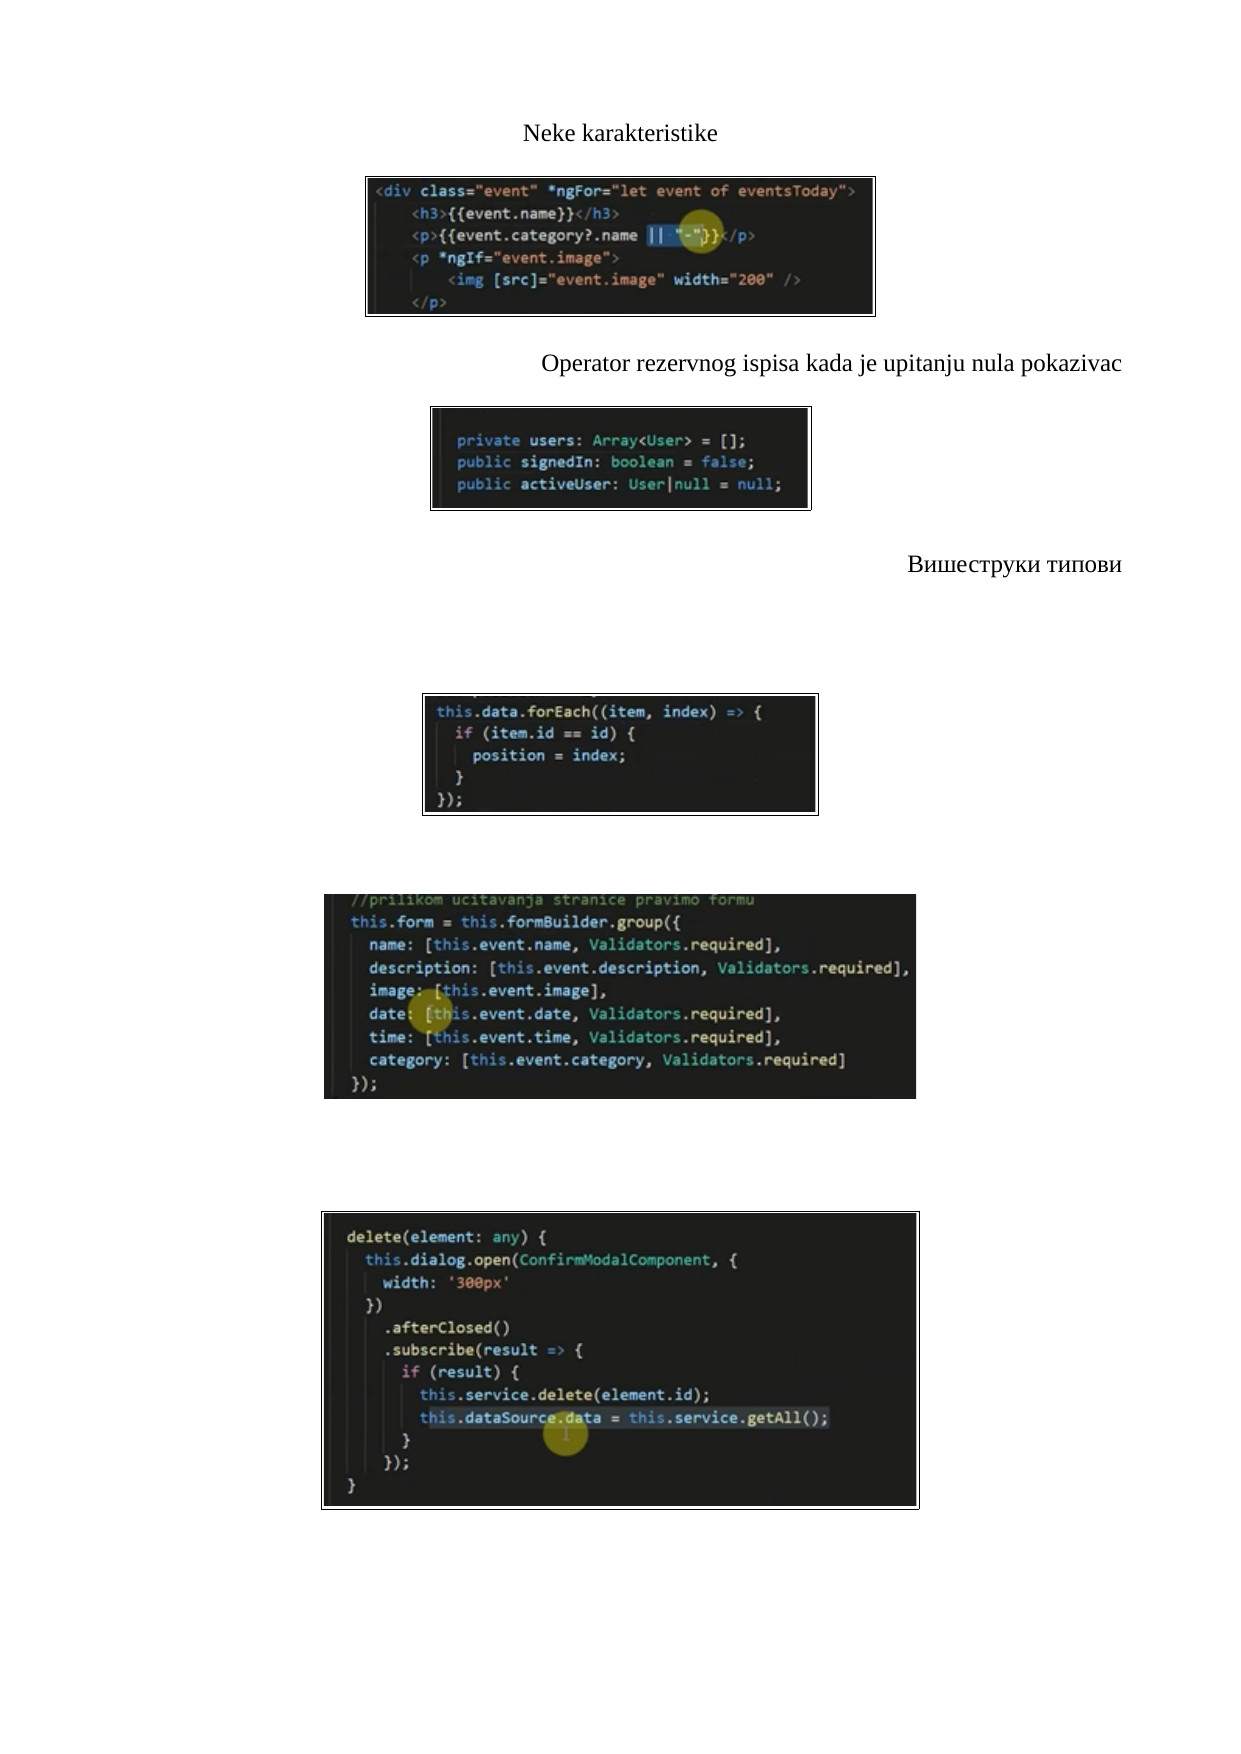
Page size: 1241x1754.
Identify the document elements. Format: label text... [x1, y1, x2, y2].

picture [324, 894, 917, 1099]
picture [367, 178, 873, 314]
picture [323, 1213, 917, 1506]
picture [432, 408, 808, 508]
picture [424, 696, 816, 812]
text Neke karakteristike [118, 118, 1122, 147]
text Вишеструки типови [118, 549, 1122, 578]
text Operator rezervnog ispisa kada je upitanju nula pokazivac [118, 348, 1122, 377]
